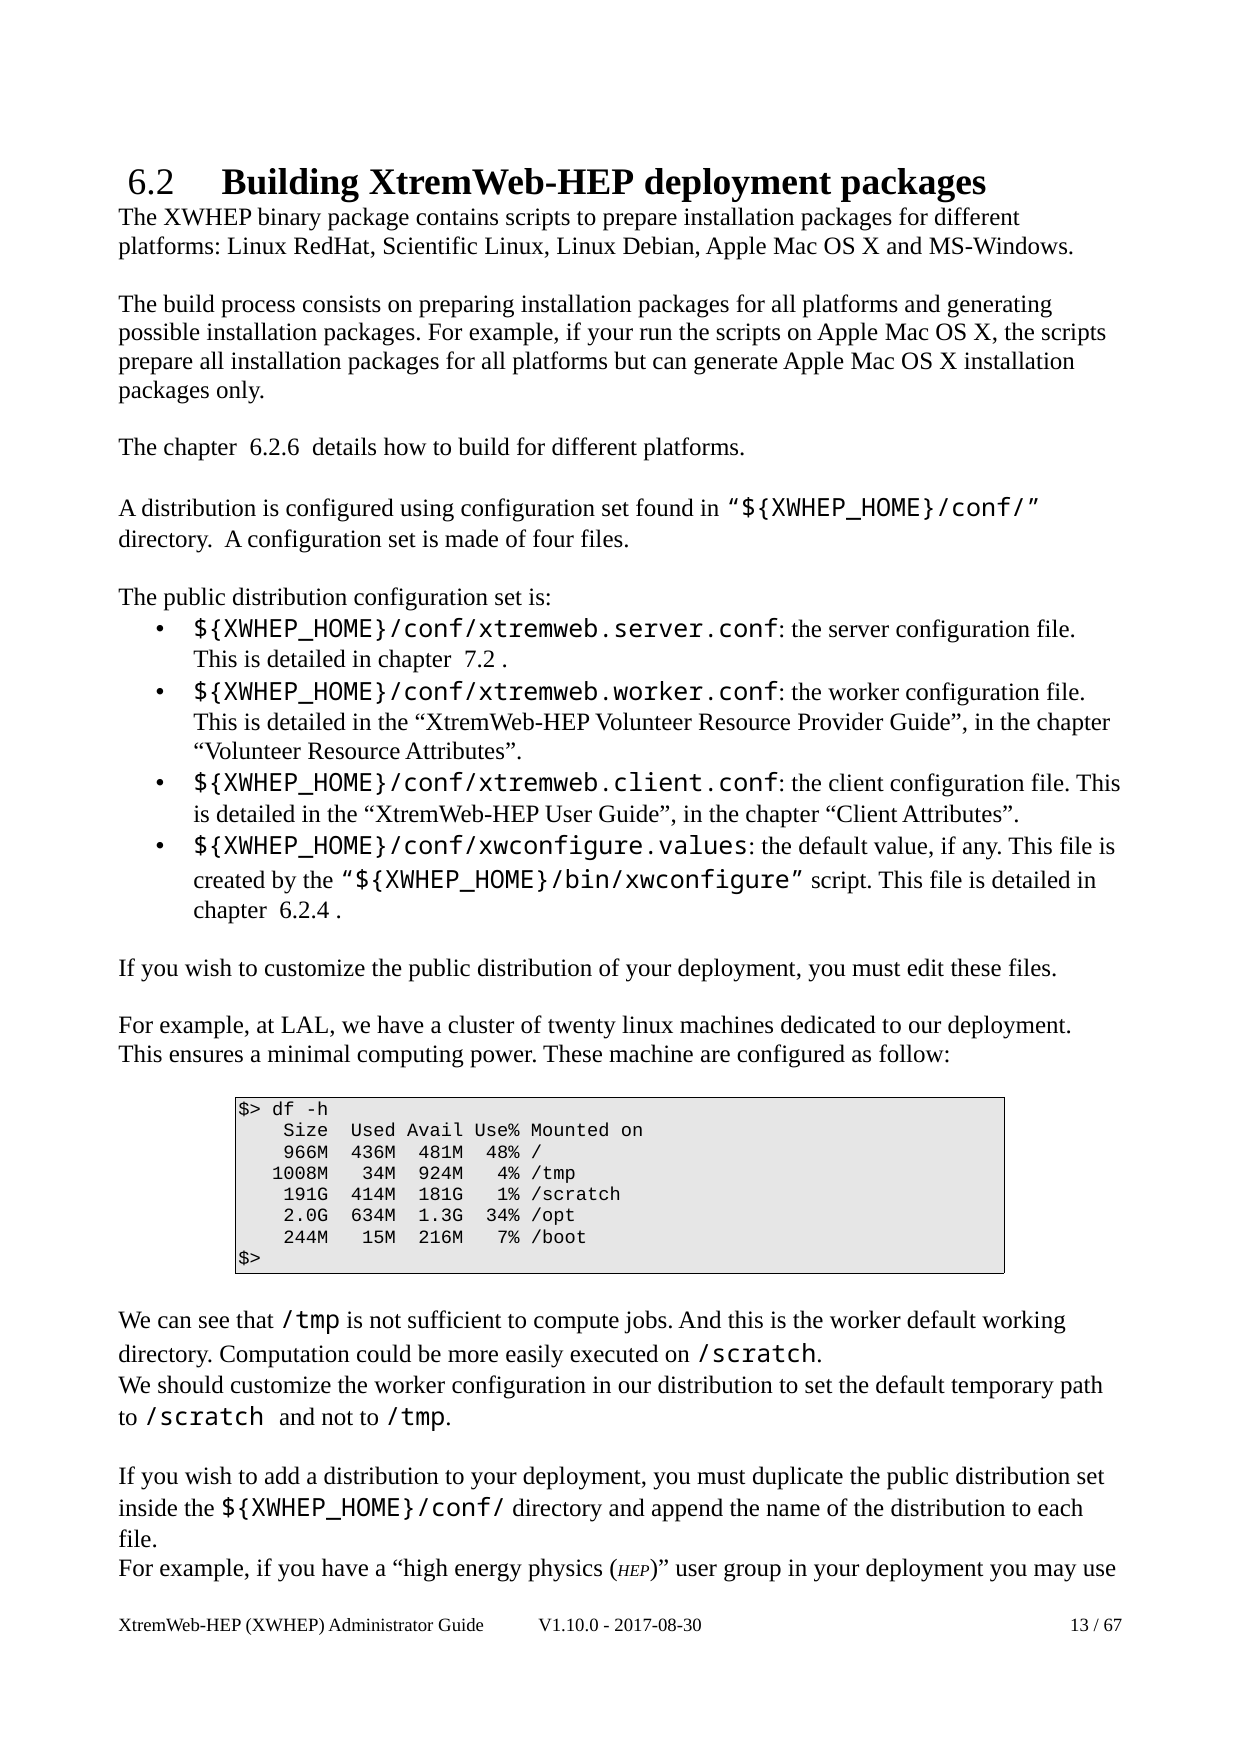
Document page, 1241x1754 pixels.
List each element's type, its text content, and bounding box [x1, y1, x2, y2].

list ${XWHEP_HOME}/conf/xtremweb.worker.conf: the worker configuration file. This is detailed in the “XtremWeb-HEP Volunteer Resource Provider Guide”, in the chapter “Volunteer Resource Attributes”. [156, 673, 1122, 765]
list ${XWHEP_HOME}/conf/xtremweb.server.conf: the server configuration file. This is detailed in chapter 7.2. [156, 610, 1122, 673]
list ${XWHEP_HOME}/conf/xwconfigure.values: the default value, if any. This file is created by the “${XWHEP_HOME}/bin/xwconfigure” script. This file is detailed in chapter 6.2.4. [156, 827, 1122, 924]
text For example, if you have a “high energy physics (hep)” user group in your deployment you may use [118, 1553, 1122, 1582]
text The build process consists on preparing installation packages for all platforms and generating possible installation packages. For example, if your run the scripts on Apple Mac OS X, the scripts prepare all installation packages for all platforms but can generate Apple Mac OS X installation packages only. [118, 289, 1122, 404]
text $> df -h [236, 1098, 1004, 1118]
text The chapter 6.2.6 details how to build for different platforms. [118, 432, 1122, 461]
text If you wish to add a distribution to your deployment, you must duplicate the public distribution set inside the ${XWHEP_HOME}/conf/ directory and append the name of the distribution to each file. [118, 1461, 1121, 1553]
text $> [236, 1246, 1004, 1273]
text 244M 15M 216M 7% /boot [236, 1224, 1004, 1246]
text The XWHEP binary package contains scripts to prepare installation packages for different platforms: Linux RedHat, Scientific Linux, Linux Debian, Apple Mac OS X and MS-Windows. [118, 202, 1122, 260]
text A distribution is configured using configuration set found in “${XWHEP_HOME}/conf/” directory. A configuration set is made of four files. [118, 490, 1122, 553]
text We can see that /tmp is not sufficient to compute jobs. And this is the worker default working directory. Computation could be more easily executed on /scratch. [118, 1302, 1121, 1370]
list ${XWHEP_HOME}/conf/xtremweb.client.conf: the client configuration file. This is detailed in the “XtremWeb-HEP User Guide”, in the chapter “Client Attributes”. [156, 765, 1122, 827]
text 191G 414M 181G 1% /scratch [236, 1182, 1004, 1203]
text 966M 436M 481M 48% / [236, 1139, 1004, 1161]
subtitle Building XtremWeb-HEP deployment packages [118, 159, 1122, 202]
text Size Used Avail Use% Mounted on [236, 1118, 1004, 1139]
text If you wish to customize the public distribution of your deployment, you must edit these files. [118, 953, 1122, 982]
text For example, at LAL, we have a cluster of twenty linux machines dedicated to our deployment. This ensures a minimal computing power. These machine are configured as follow: [118, 1011, 1122, 1068]
text The public distribution configuration set is: [118, 582, 1122, 610]
text 2.0G 634M 1.3G 34% /opt [236, 1203, 1004, 1224]
text 1008M 34M 924M 4% /tmp [236, 1161, 1004, 1182]
text We should customize the worker configuration in our distribution to set the default temporary path to /scratch and not to /tmp. [118, 1370, 1121, 1433]
